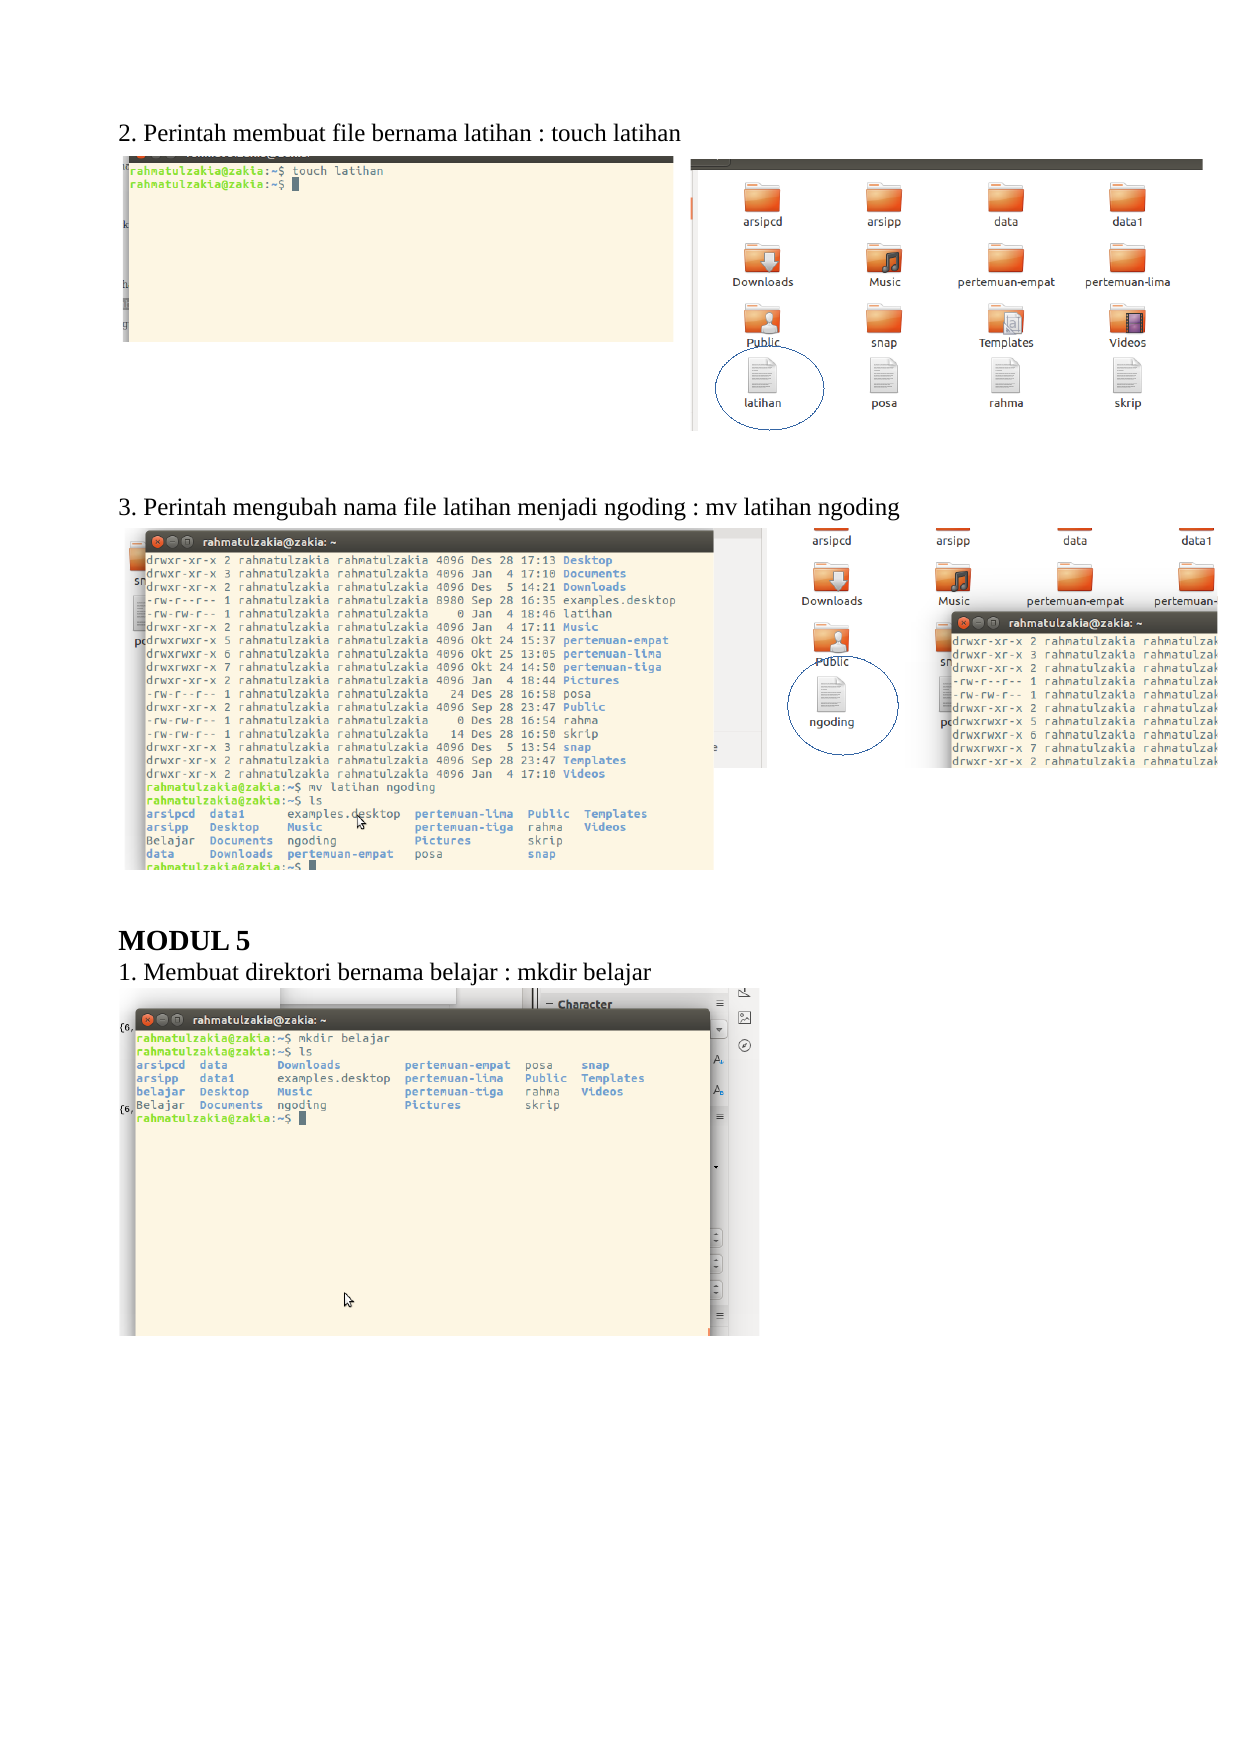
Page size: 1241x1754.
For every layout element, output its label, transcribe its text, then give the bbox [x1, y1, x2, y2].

picture [124, 528, 1218, 870]
text 1. Membuat direktori bernama belajar : mkdir belajar [118, 957, 1122, 985]
picture [119, 988, 760, 1336]
picture [690, 159, 1203, 431]
text 3. Perintah mengubah nama file latihan menjadi ngoding : mv latihan ngoding [118, 492, 1122, 521]
picture [122, 156, 674, 342]
text MODUL 5 [118, 923, 1122, 957]
text 2. Perintah membuat file bernama latihan : touch latihan [118, 118, 1122, 147]
